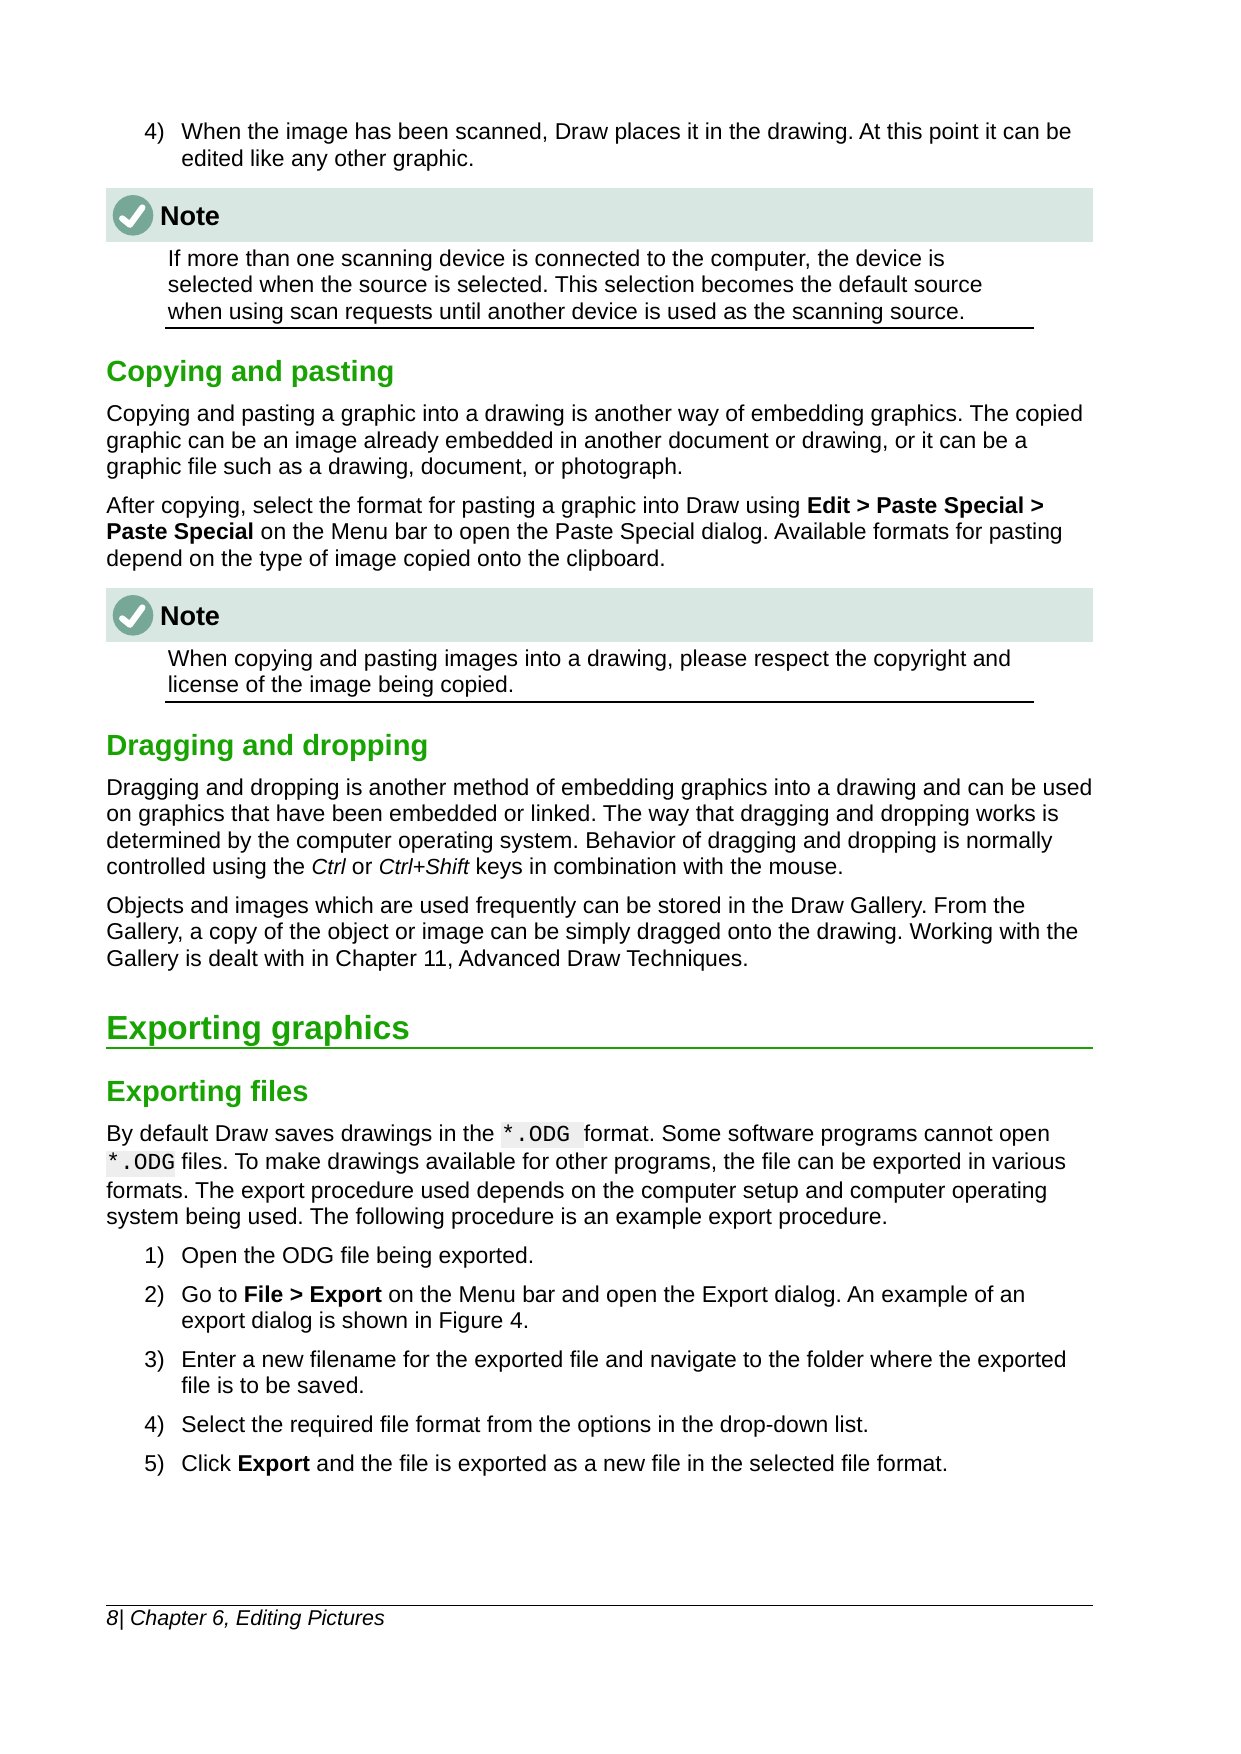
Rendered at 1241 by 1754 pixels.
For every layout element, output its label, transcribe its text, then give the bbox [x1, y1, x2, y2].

list Click Export and the file is exported as a new file in the selected file format. [164, 1450, 1093, 1476]
subtitle Copying and pasting [106, 354, 1093, 388]
subtitle Note [106, 588, 1093, 642]
list Open the ODG file being exported. [164, 1242, 1093, 1268]
subtitle Dragging and dropping [106, 728, 1093, 761]
subtitle Exporting graphics [106, 1008, 1093, 1047]
text When copying and pasting images into a drawing, please respect the copyright and license of the image being copied. [164, 642, 1034, 703]
text After copying, select the format for pasting a graphic into Draw using Edit > Paste Special > Paste Special on the Menu bar to open the Paste Special dialog. Available formats for pasting depend on the type of image copied onto the clipboard. [106, 492, 1093, 571]
list Select the required file format from the options in the drop-down list. [164, 1411, 1093, 1437]
list When the image has been scanned, Draw places it in the drawing. At this point it can be edited like any other graphic. [164, 118, 1093, 171]
subtitle Note [106, 188, 1093, 242]
subtitle Exporting files [106, 1074, 1093, 1107]
text By default Draw saves drawings in the *.ODG format. Some software programs cannot open *.ODG files. To make drawings available for other programs, the file can be exported in various formats. The export procedure used depends on the computer setup and computer operating system being used. The following procedure is an example export procedure. [106, 1120, 1093, 1229]
text Objects and images which are used frequently can be stored in the Draw Gallery. From the Gallery, a copy of the object or image can be simply dragged onto the drawing. Working with the Gallery is dealt with in Chapter 11, Advanced Draw Techniques. [106, 892, 1093, 971]
list Enter a new filename for the exported file and navigate to the folder where the exported file is to be saved. [164, 1346, 1093, 1398]
text Copying and pasting a graphic into a drawing is another way of embedding graphics. The copied graphic can be an image already embedded in another document or drawing, or it can be a graphic file such as a drawing, document, or photograph. [106, 400, 1093, 479]
list Go to File > Export on the Menu bar and open the Export dialog. An example of an export dialog is shown in Figure 4. [164, 1281, 1093, 1333]
text Dragging and dropping is another method of embedding graphics into a drawing and can be used on graphics that have been embedded or linked. The way that dragging and dropping works is determined by the computer operating system. Behavior of dragging and dropping is normally controlled using the Ctrl or Ctrl+Shift keys in combination with the mouse. [106, 774, 1093, 879]
text If more than one scanning device is connected to the computer, the device is selected when the source is selected. This selection becomes the default source when using scan requests until another device is used as the scanning source. [164, 242, 1034, 329]
